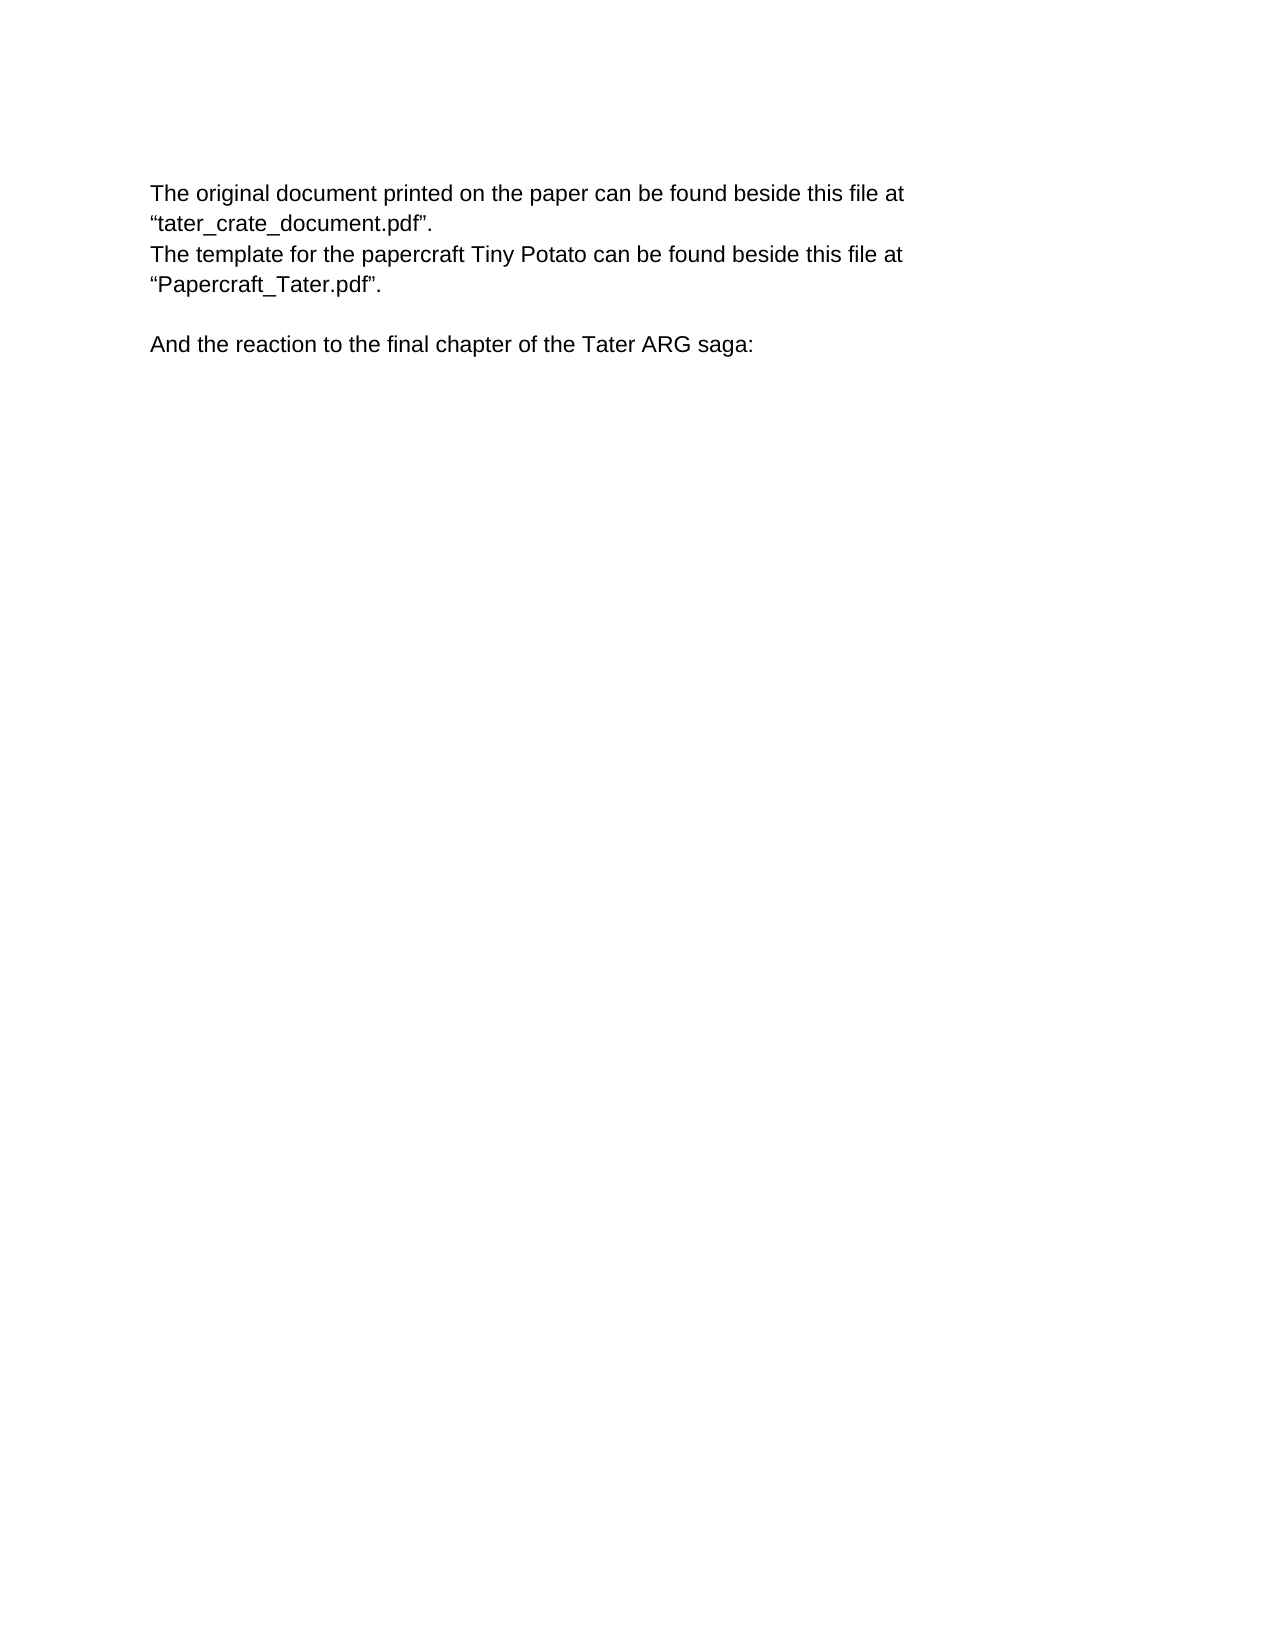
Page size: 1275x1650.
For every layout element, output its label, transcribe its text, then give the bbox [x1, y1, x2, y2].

text And the reaction to the final chapter of the Tater ARG saga: [150, 331, 1125, 358]
text The original document printed on the paper can be found beside this file at “tater_crate_document.pdf”. [150, 180, 1125, 237]
text The template for the papercraft Tiny Potato can be found beside this file at “Papercraft_Tater.pdf”. [150, 241, 1125, 297]
